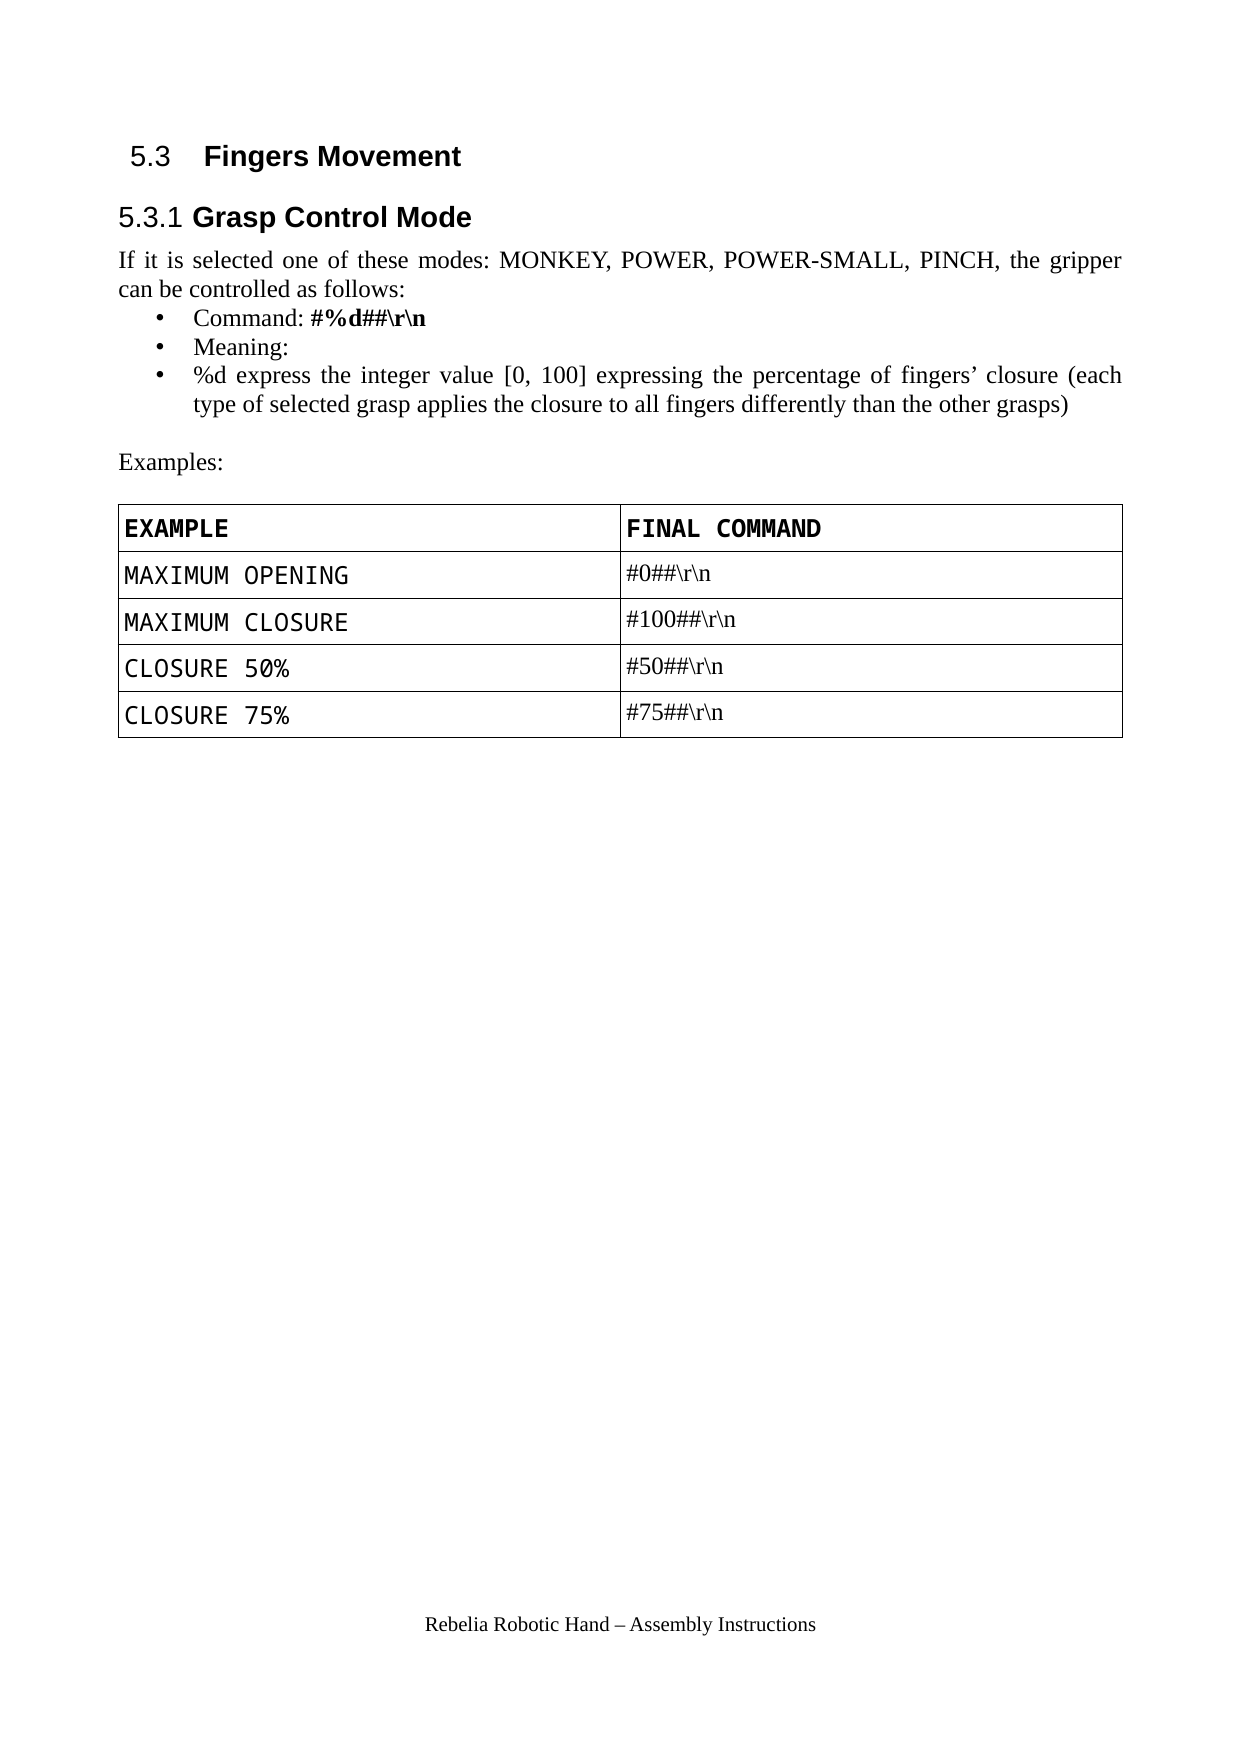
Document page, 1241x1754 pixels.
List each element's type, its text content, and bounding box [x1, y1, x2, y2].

list %d express the integer value [0, 100] expressing the percentage of fingers’ closure (each type of selected grasp applies the closure to all fingers differently than the other grasps) [156, 361, 1123, 418]
table_cell #0##\r\n [621, 552, 1122, 597]
list Command: #%d##\r\n [156, 303, 1123, 332]
table_cell #100##\r\n [621, 599, 1122, 644]
list Meaning: [156, 332, 1123, 361]
table_cell MAXIMUM CLOSURE [119, 599, 620, 644]
subtitle Grasp Control Mode [118, 199, 1123, 233]
table_cell MAXIMUM OPENING [119, 552, 620, 597]
table_cell CLOSURE 75% [119, 692, 620, 737]
text Examples: [118, 447, 1123, 476]
table_cell CLOSURE 50% [119, 645, 620, 691]
table_cell #75##\r\n [621, 692, 1122, 737]
table_cell #50##\r\n [621, 645, 1122, 691]
text If it is selected one of these modes: MONKEY, POWER, POWER-SMALL, PINCH, the gripper can be controlled as follows: [118, 246, 1123, 303]
table_header EXAMPLE [119, 505, 620, 551]
table_header FINAL COMMAND [621, 505, 1122, 551]
subtitle Fingers Movement [130, 139, 1123, 172]
